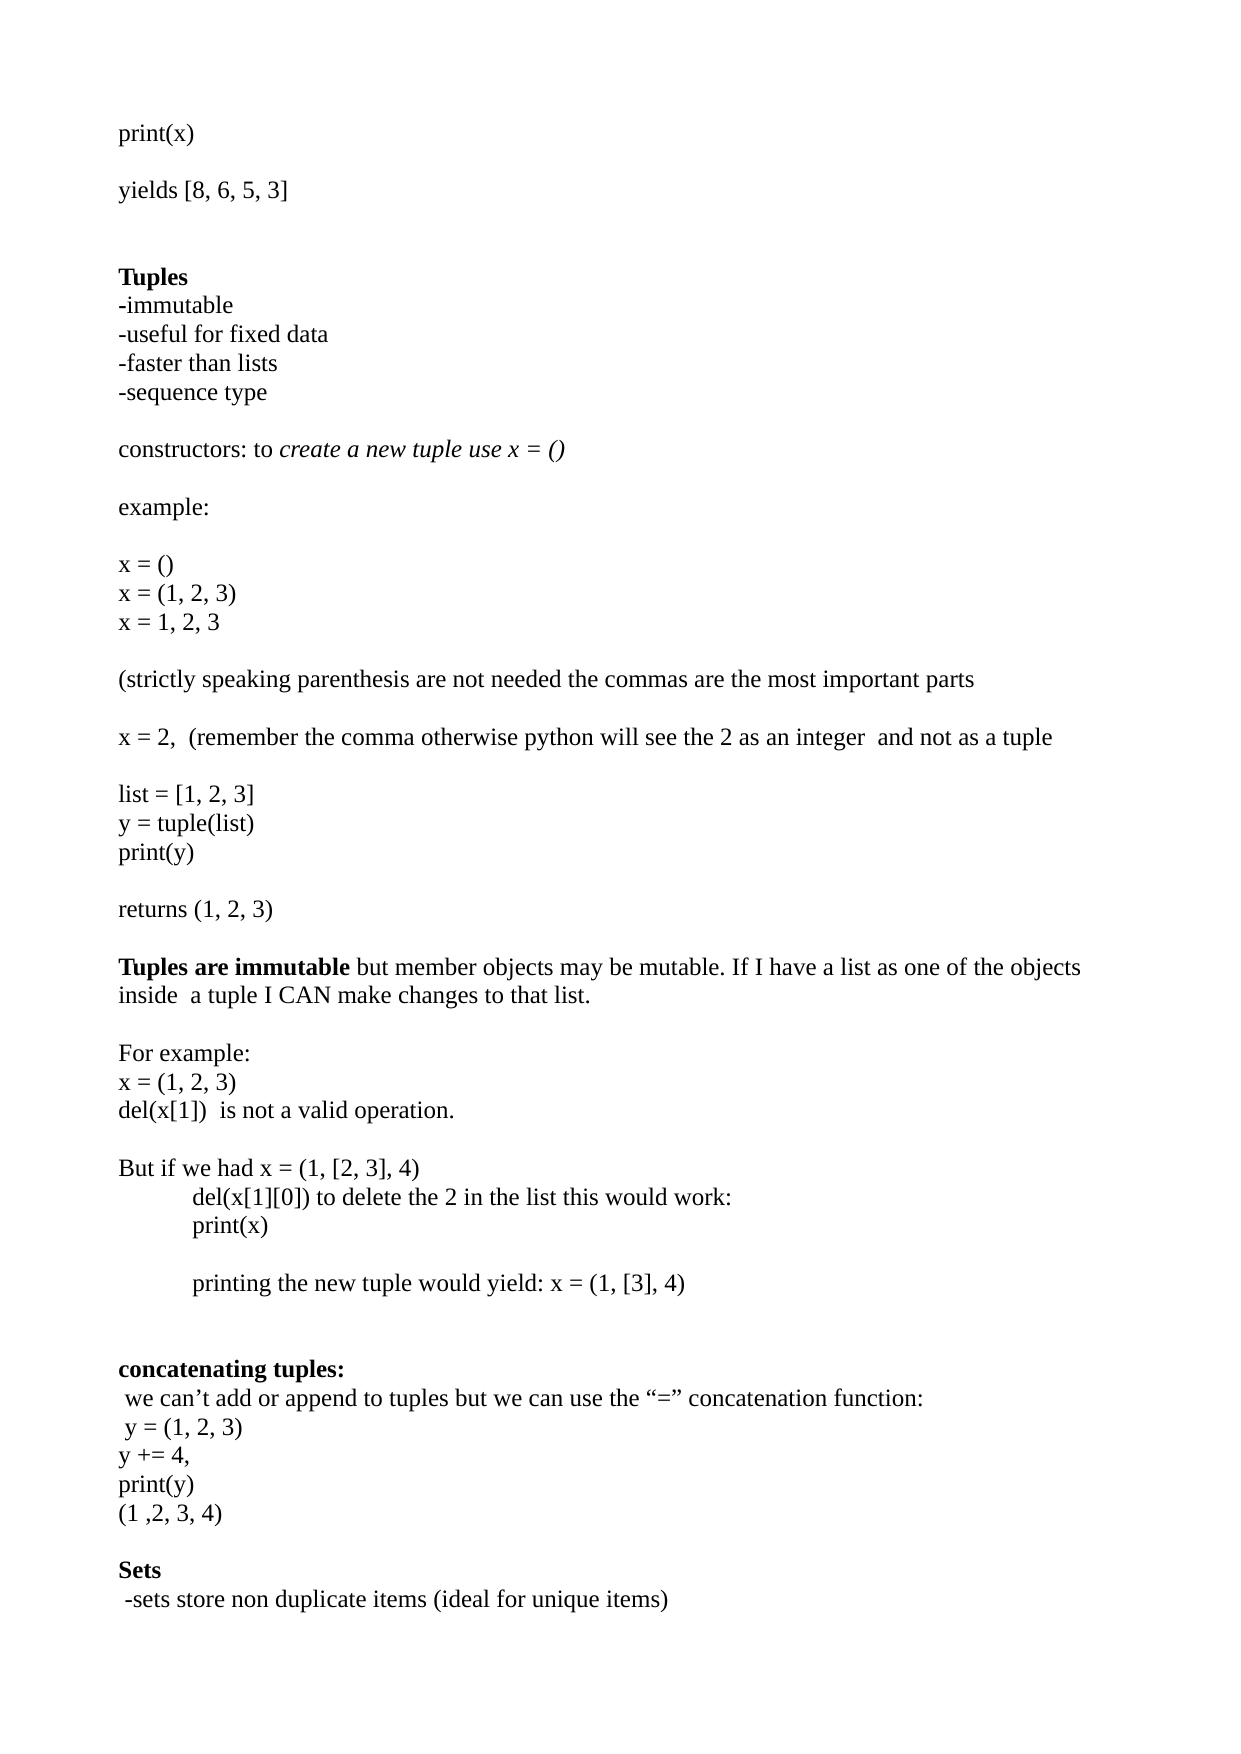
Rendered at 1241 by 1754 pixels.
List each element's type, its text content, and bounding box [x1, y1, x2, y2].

text -sequence type [118, 377, 1122, 406]
text example: [118, 492, 1122, 521]
text x = 2, (remember the comma otherwise python will see the 2 as an integer and not as a tuple [118, 722, 1122, 751]
text (1 ,2, 3, 4) [118, 1498, 1122, 1527]
text -useful for fixed data [118, 319, 1122, 348]
text For example: [118, 1038, 1122, 1067]
text print(y) [118, 1469, 1122, 1498]
text yields [8, 6, 5, 3] [118, 176, 1122, 204]
text del(x[1]) is not a valid operation. [118, 1096, 1122, 1124]
text print(x) [118, 1211, 1122, 1239]
text concatenating tuples: [118, 1354, 1122, 1383]
text -faster than lists [118, 348, 1122, 377]
text -immutable [118, 291, 1122, 319]
text Sets [118, 1556, 1122, 1584]
text y = tuple(list) [118, 808, 1122, 837]
text print(y) [118, 837, 1122, 866]
text list = [1, 2, 3] [118, 779, 1122, 808]
text x = () [118, 549, 1122, 578]
text y += 4, [118, 1441, 1122, 1469]
text we can’t add or append to tuples but we can use the “=” concatenation function: [118, 1383, 1122, 1412]
text But if we had x = (1, [2, 3], 4) [118, 1153, 1122, 1182]
text -sets store non duplicate items (ideal for unique items) [118, 1584, 1122, 1613]
text x = (1, 2, 3) [118, 578, 1122, 607]
text constructors: to create a new tuple use x = () [118, 434, 1122, 463]
text x = (1, 2, 3) [118, 1067, 1122, 1096]
text print(x) [118, 118, 1122, 147]
text y = (1, 2, 3) [118, 1412, 1122, 1441]
text x = 1, 2, 3 [118, 607, 1122, 636]
text del(x[1][0]) to delete the 2 in the list this would work: [118, 1182, 1122, 1211]
text (strictly speaking parenthesis are not needed the commas are the most important parts [118, 664, 1122, 693]
text Tuples [118, 262, 1122, 291]
text returns (1, 2, 3) [118, 894, 1122, 923]
text Tuples are immutable but member objects may be mutable. If I have a list as one of the objects inside a tuple I CAN make changes to that list. [118, 952, 1122, 1009]
text printing the new tuple would yield: x = (1, [3], 4) [118, 1268, 1122, 1297]
